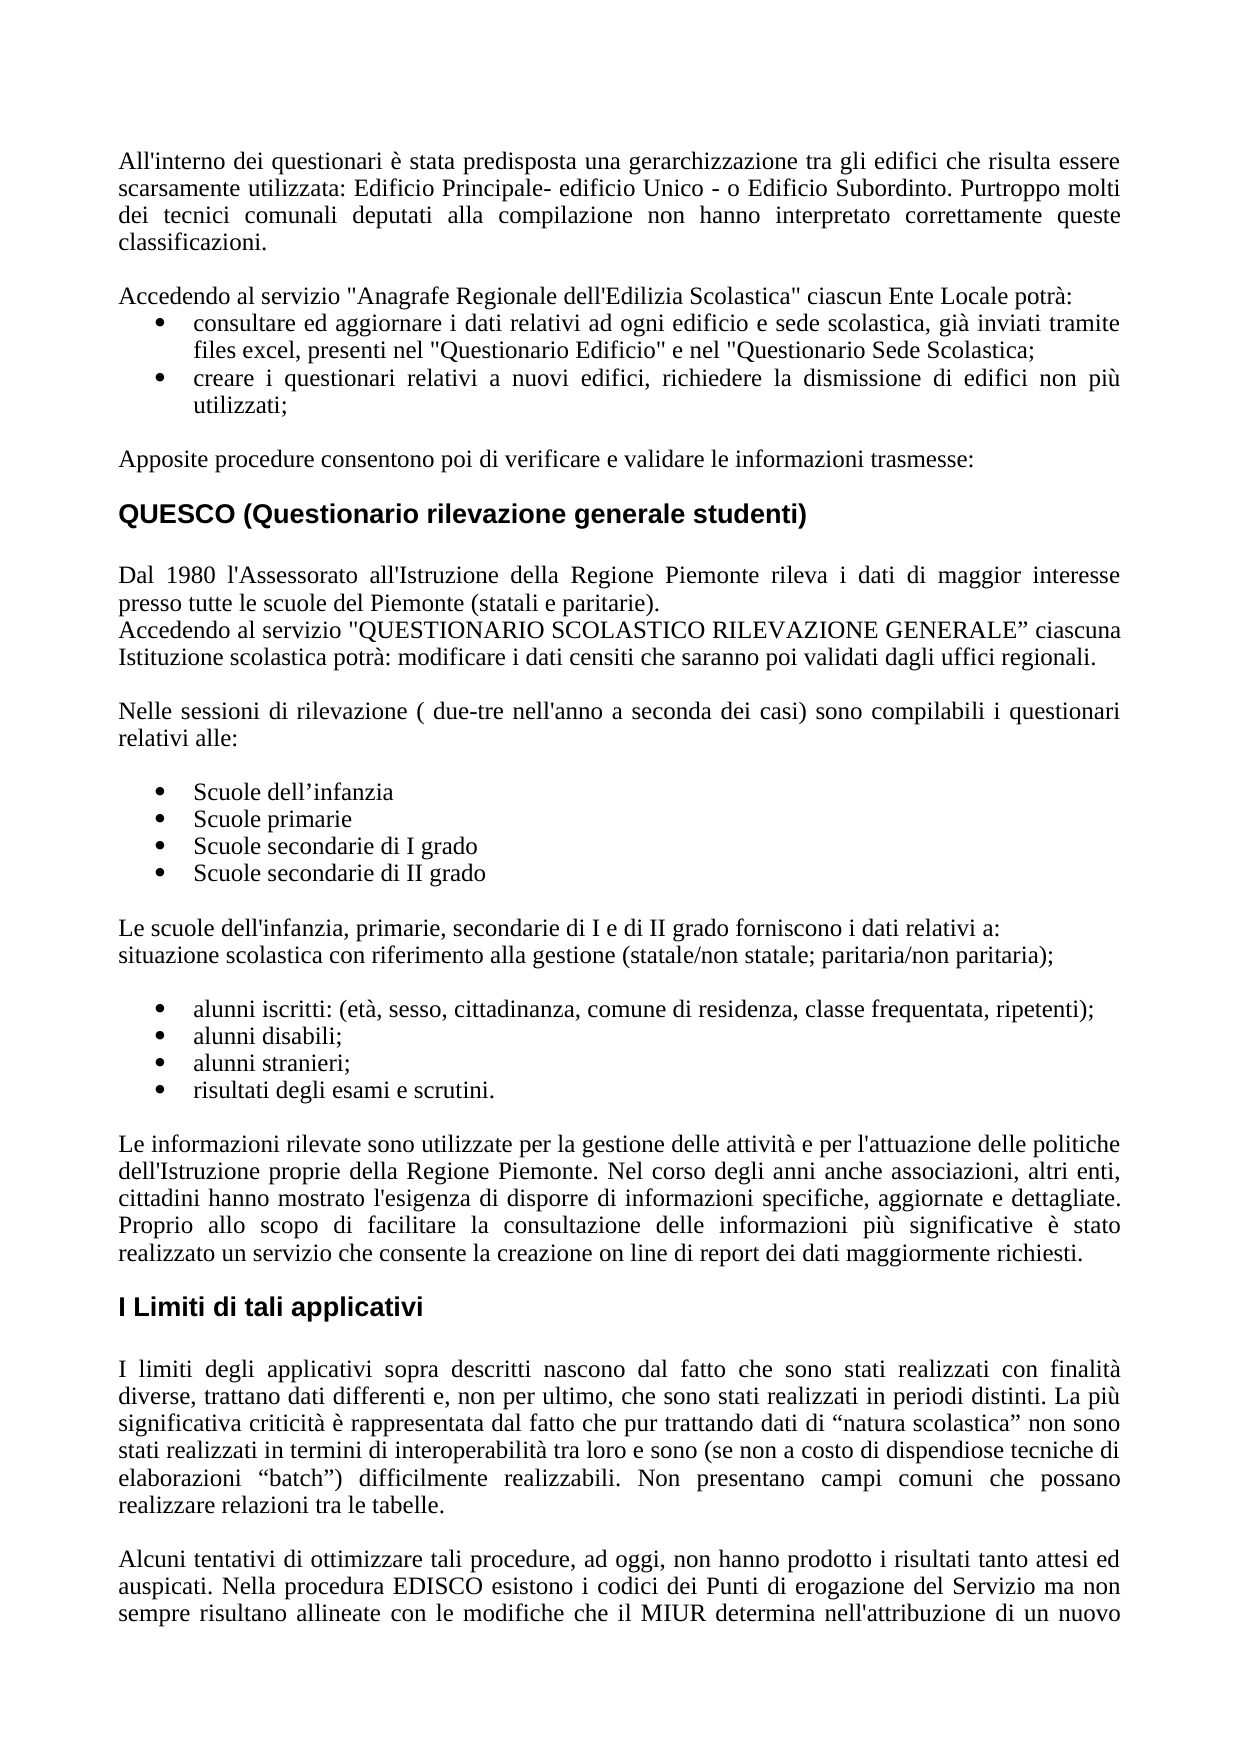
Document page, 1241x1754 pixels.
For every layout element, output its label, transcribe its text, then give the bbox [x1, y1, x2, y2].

text I limiti degli applicativi sopra descritti nascono dal fatto che sono stati realizzati con finalità diverse, trattano dati differenti e, non per ultimo, che sono stati realizzati in periodi distinti. La più significativa criticità è rappresentata dal fatto che pur trattando dati di “natura scolastica” non sono stati realizzati in termini di interoperabilità tra loro e sono (se non a costo di dispendiose tecniche di elaborazioni “batch”) difficilmente realizzabili. Non presentano campi comuni che possano realizzare relazioni tra le tabelle. [118, 1356, 1122, 1518]
list Scuole secondarie di I grado [156, 833, 1122, 860]
text All'interno dei questionari è stata predisposta una gerarchizzazione tra gli edifici che risulta essere scarsamente utilizzata: Edificio Principale- edificio Unico - o Edificio Subordinto. Purtroppo molti dei tecnici comunali deputati alla compilazione non hanno interpretato correttamente queste classificazioni. [118, 148, 1122, 256]
text Le scuole dell'infanzia, primarie, secondarie di I e di II grado forniscono i dati relativi a: [118, 887, 1122, 941]
text Alcuni tentativi di ottimizzare tali procedure, ad oggi, non hanno prodotto i risultati tanto attesi ed auspicati. Nella procedura EDISCO esistono i codici dei Punti di erogazione del Servizio ma non sempre risultano allineate con le modifiche che il MIUR determina nell'attribuzione di un nuovo [118, 1546, 1122, 1627]
subtitle I Limiti di tali applicativi [118, 1291, 1122, 1323]
text Accedendo al servizio "QUESTIONARIO SCOLASTICO RILEVAZIONE GENERALE” ciascuna Istituzione scolastica potrà: modificare i dati censiti che saranno poi validati dagli uffici regionali. [118, 616, 1122, 671]
list alunni stranieri; [156, 1050, 1122, 1077]
text Accedendo al servizio "Anagrafe Regionale dell'Edilizia Scolastica" ciascun Ente Locale potrà: [118, 283, 1122, 310]
list alunni disabili; [156, 1023, 1122, 1050]
text Nelle sessioni di rilevazione ( due-tre nell'anno a seconda dei casi) sono compilabili i questionari relativi alle: [118, 698, 1122, 752]
text Apposite procedure consentono poi di verificare e validare le informazioni trasmesse: [118, 446, 1122, 473]
text situazione scolastica con riferimento alla gestione (statale/non statale; paritaria/non paritaria); [118, 941, 1122, 968]
list alunni iscritti: (età, sesso, cittadinanza, comune di residenza, classe frequentata, ripetenti); [156, 996, 1122, 1023]
list Scuole secondarie di II grado [156, 860, 1122, 887]
list Scuole primarie [156, 806, 1122, 833]
list consultare ed aggiornare i dati relativi ad ogni edificio e sede scolastica, già inviati tramite files excel, presenti nel "Questionario Edificio" e nel "Questionario Sede Scolastica; [156, 310, 1122, 364]
list creare i questionari relativi a nuovi edifici, richiedere la dismissione di edifici non più utilizzati; [156, 364, 1122, 418]
text Dal 1980 l'Assessorato all'Istruzione della Regione Piemonte rileva i dati di maggior interesse presso tutte le scuole del Piemonte (statali e paritarie). [118, 562, 1122, 616]
text Le informazioni rilevate sono utilizzate per la gestione delle attività e per l'attuazione delle politiche dell'Istruzione proprie della Regione Piemonte. Nel corso degli anni anche associazioni, altri enti, cittadini hanno mostrato l'esigenza di disporre di informazioni specifiche, aggiornate e dettagliate. Proprio allo scopo di facilitare la consultazione delle informazioni più significative è stato realizzato un servizio che consente la creazione on line di report dei dati maggiormente richiesti. [118, 1131, 1122, 1266]
subtitle QUESCO (Questionario rilevazione generale studenti) [118, 498, 1122, 529]
list Scuole dell’infanzia [156, 779, 1122, 806]
list risultati degli esami e scrutini. [156, 1077, 1122, 1104]
